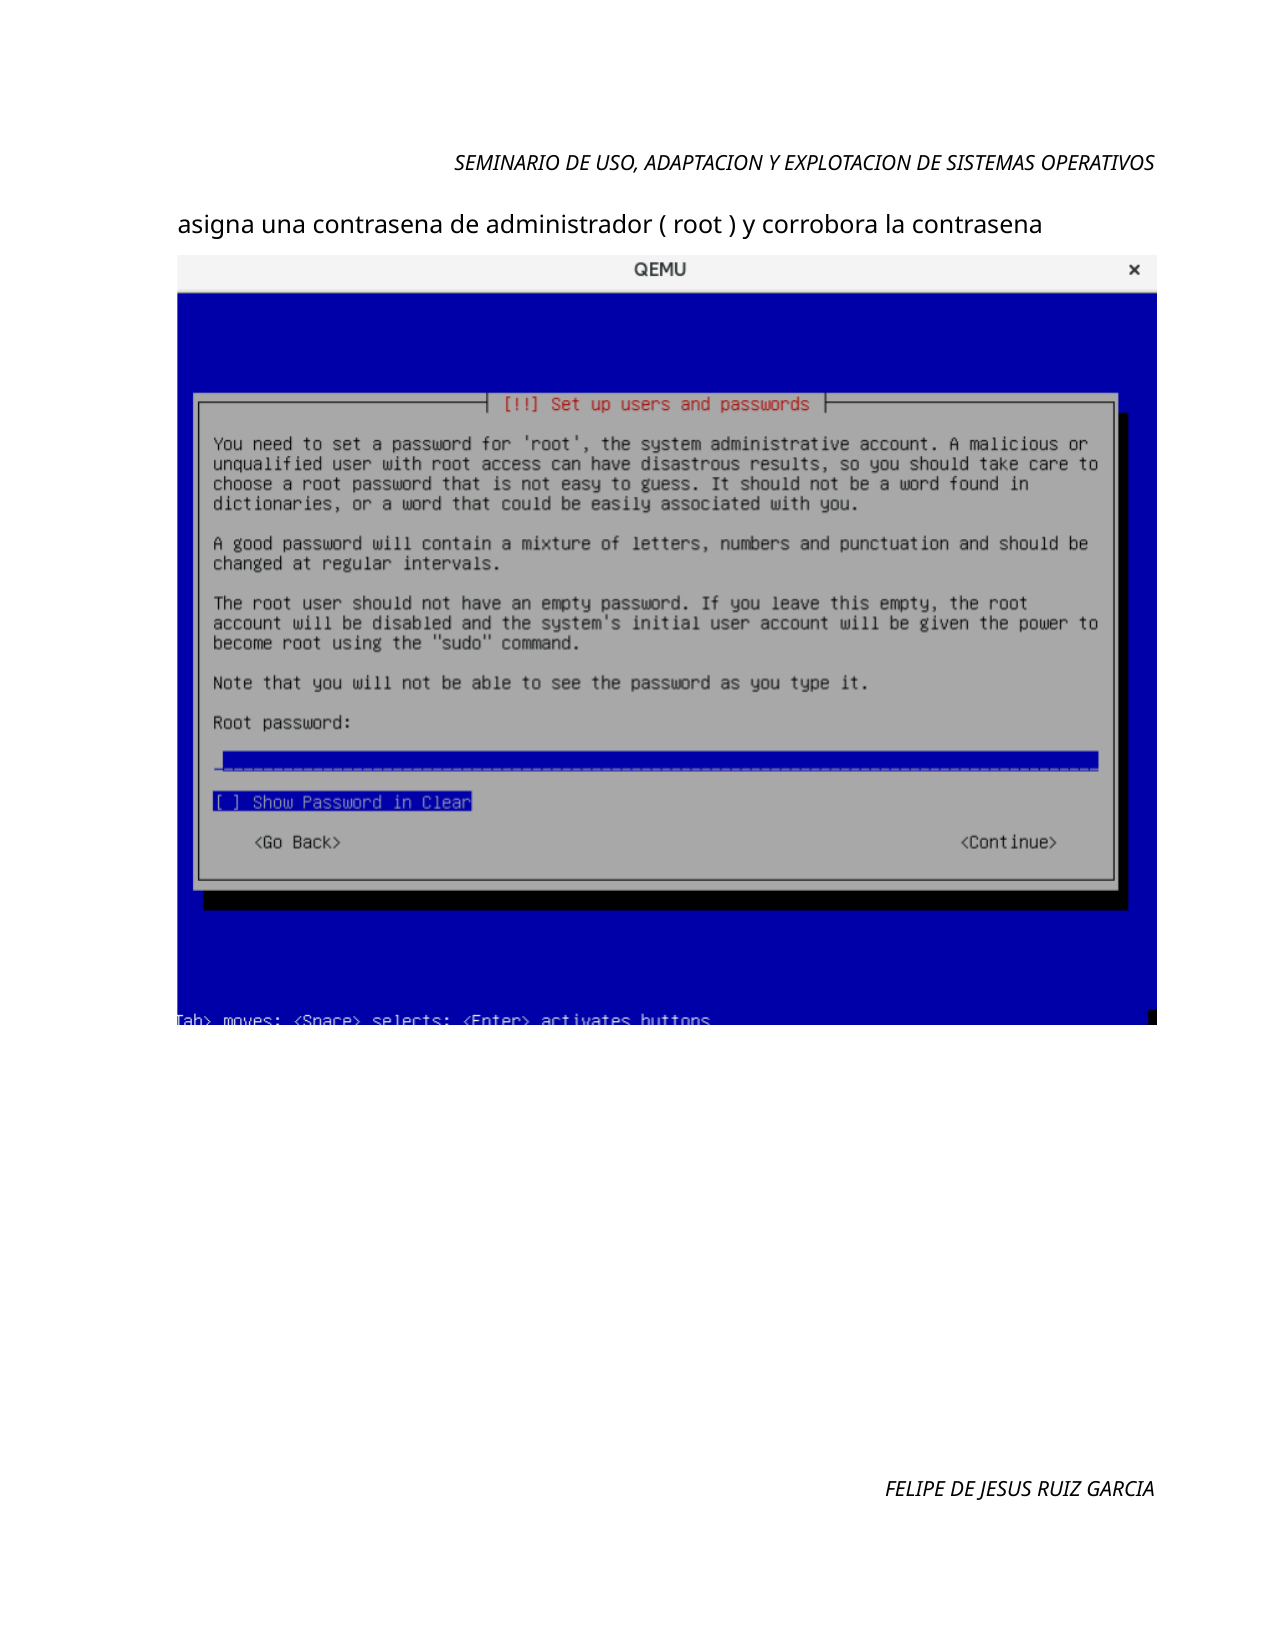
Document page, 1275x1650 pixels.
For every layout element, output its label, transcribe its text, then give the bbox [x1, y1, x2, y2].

picture [177, 255, 1157, 1025]
text asigna una contrasena de administrador ( root ) y corrobora la contrasena [177, 207, 1157, 241]
